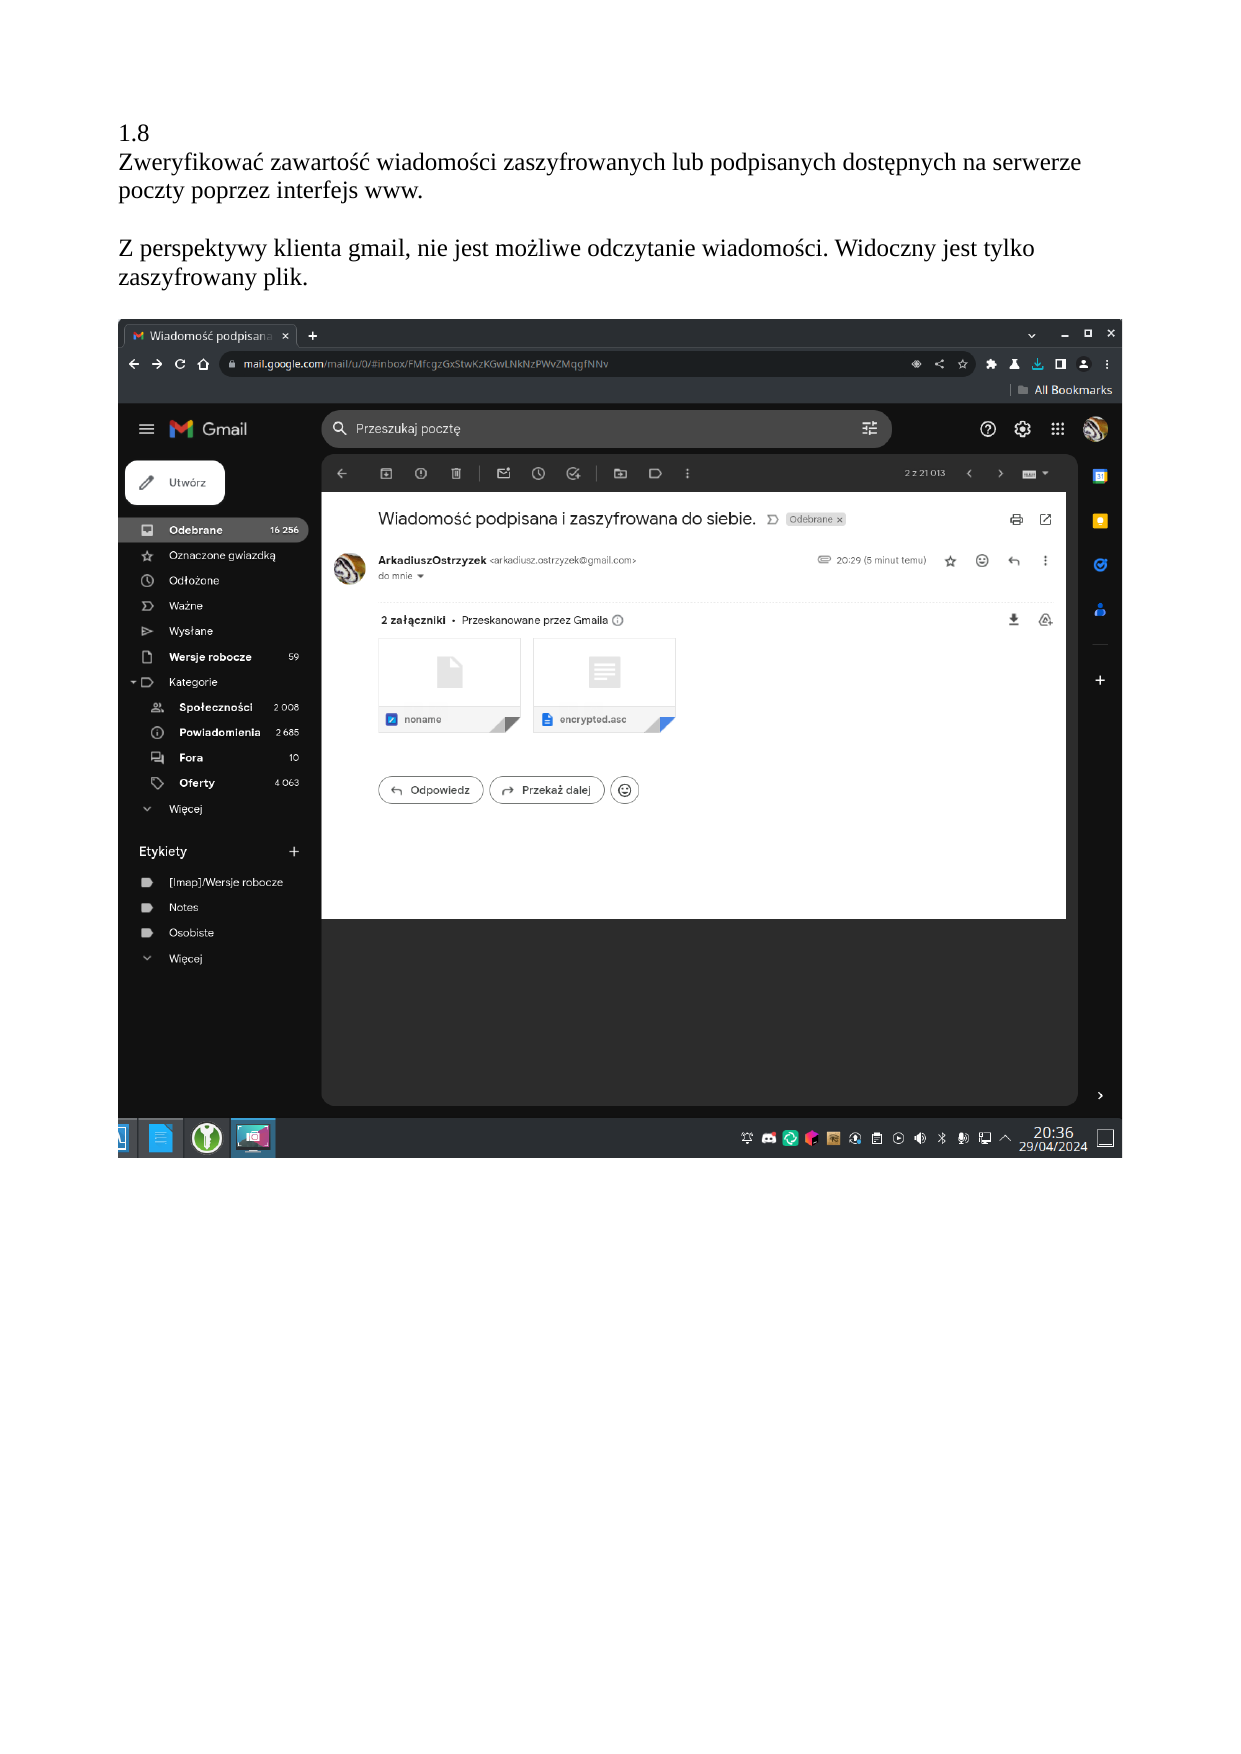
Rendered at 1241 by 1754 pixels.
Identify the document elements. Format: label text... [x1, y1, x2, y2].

text Zweryfikować zawartość wiadomości zaszyfrowanych lub podpisanych dostępnych na serwerze poczty poprzez interfejs www. [118, 147, 1122, 204]
picture [118, 319, 1123, 1158]
text 1.8 [118, 118, 1122, 147]
text Z perspektywy klienta gmail, nie jest możliwe odczytanie wiadomości. Widoczny jest tylko zaszyfrowany plik. [118, 233, 1122, 291]
